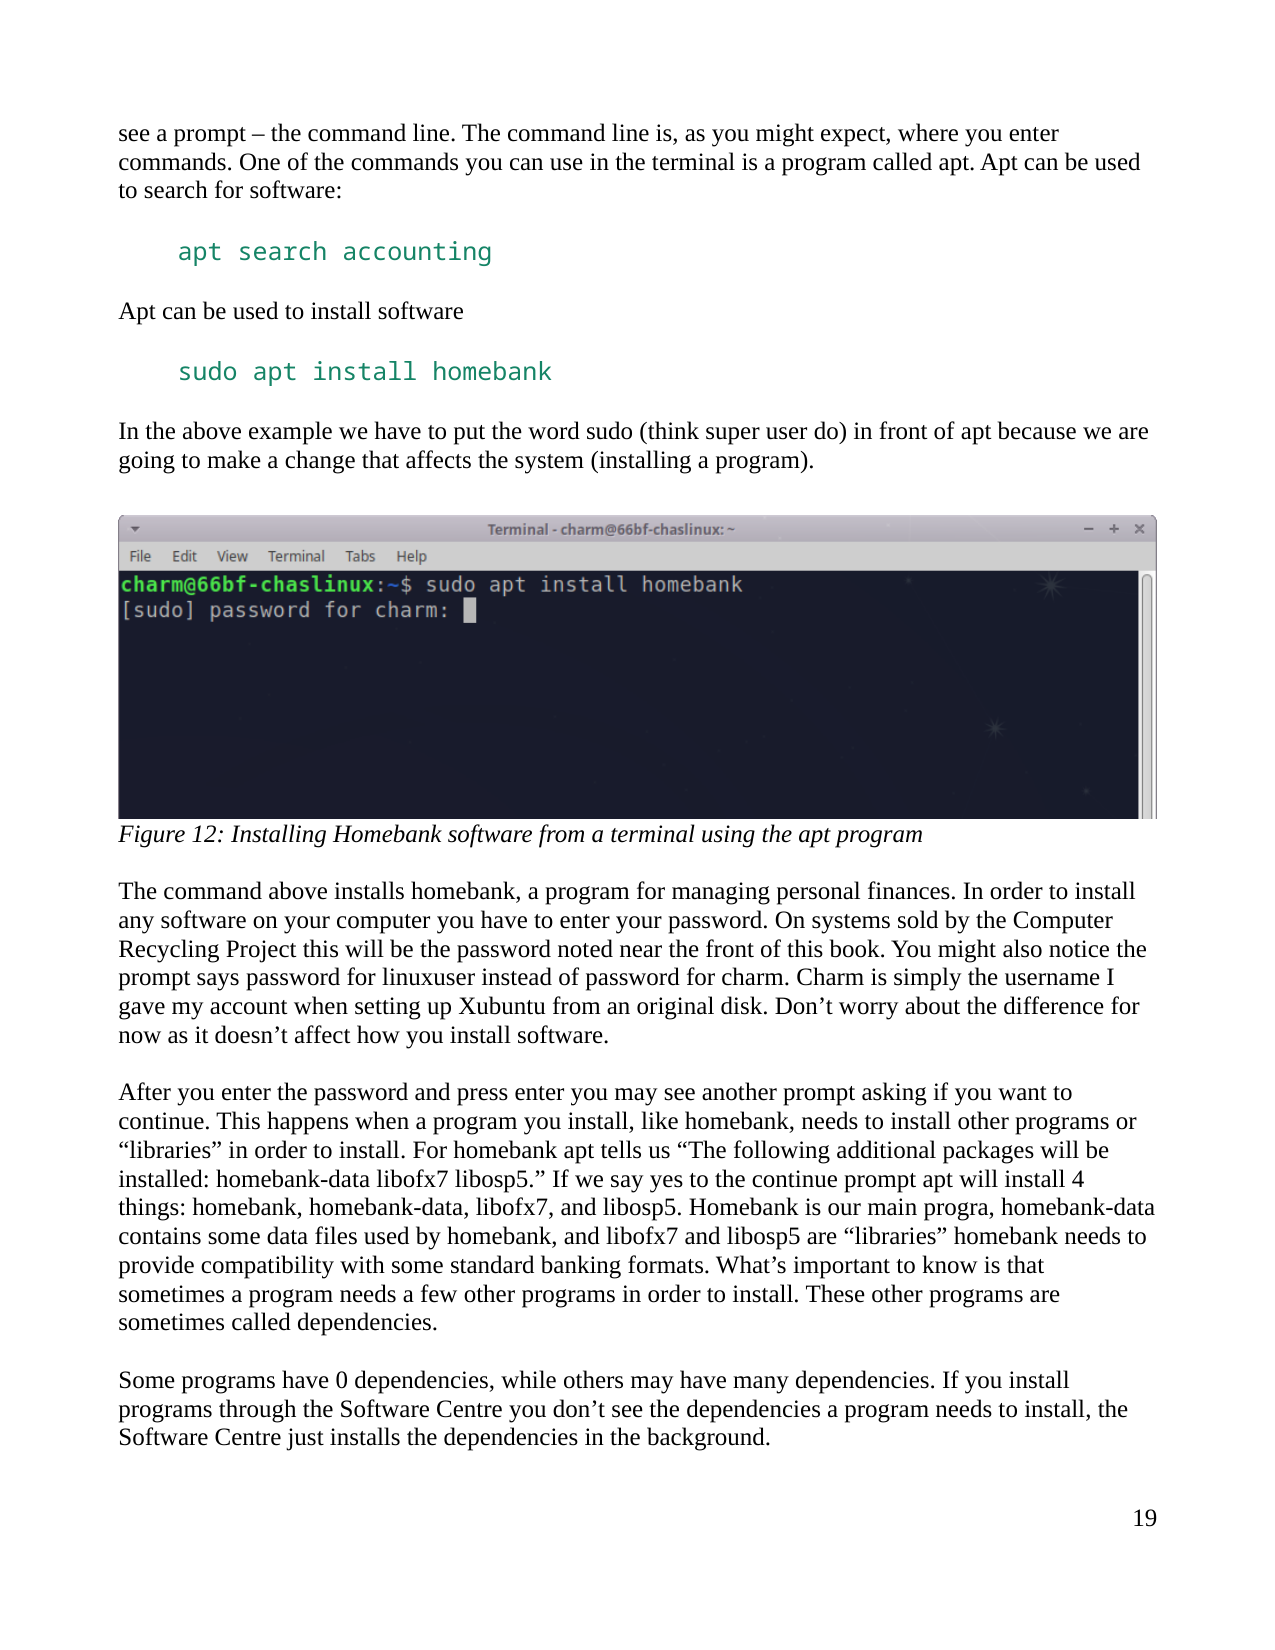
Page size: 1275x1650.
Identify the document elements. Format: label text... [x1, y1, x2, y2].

text apt search accounting [177, 233, 1157, 267]
text After you enter the password and press enter you may see another prompt asking if you want to continue. This happens when a program you install, like homebank, needs to install other programs or “libraries” in order to install. For homebank apt tells us “The following additional packages will be installed: homebank-data libofx7 libosp5.” If we say yes to the continue prompt apt will install 4 things: homebank, homebank-data, libofx7, and libosp5. Homebank is our main progra, homebank-data contains some data files used by homebank, and libofx7 and libosp5 are “libraries” homebank needs to provide compatibility with some standard banking formats. What’s important to know is that sometimes a program needs a few other programs in order to install. These other programs are sometimes called dependencies. [118, 1077, 1157, 1336]
text In the above example we have to put the word sudo (think super user do) in front of apt because we are going to make a change that affects the system (installing a program). [118, 416, 1157, 474]
text Some programs have 0 dependencies, while others may have many dependencies. If you install programs through the Software Centre you don’t see the dependencies a program needs to install, the Software Centre just installs the dependencies in the background. [118, 1365, 1157, 1451]
picture [118, 515, 1157, 819]
text see a prompt – the command line. The command line is, as you might expect, where you enter commands. One of the commands you can use in the terminal is a program called apt. Apt can be used to search for software: [118, 118, 1157, 204]
text Apt can be used to install software [118, 296, 1157, 325]
text Figure 12: Installing Homebank software from a terminal using the apt program [118, 819, 1157, 847]
text The command above installs homebank, a program for managing personal finances. In order to install any software on your computer you have to enter your password. On systems sold by the Computer Recycling Project this will be the password noted near the front of this book. You might also notice the prompt says password for linuxuser instead of password for charm. Charm is simply the username I gave my account when setting up Xubuntu from an original disk. Don’t worry about the difference for now as it doesn’t affect how you install software. [118, 876, 1157, 1049]
text sudo apt install homebank [177, 353, 1157, 387]
